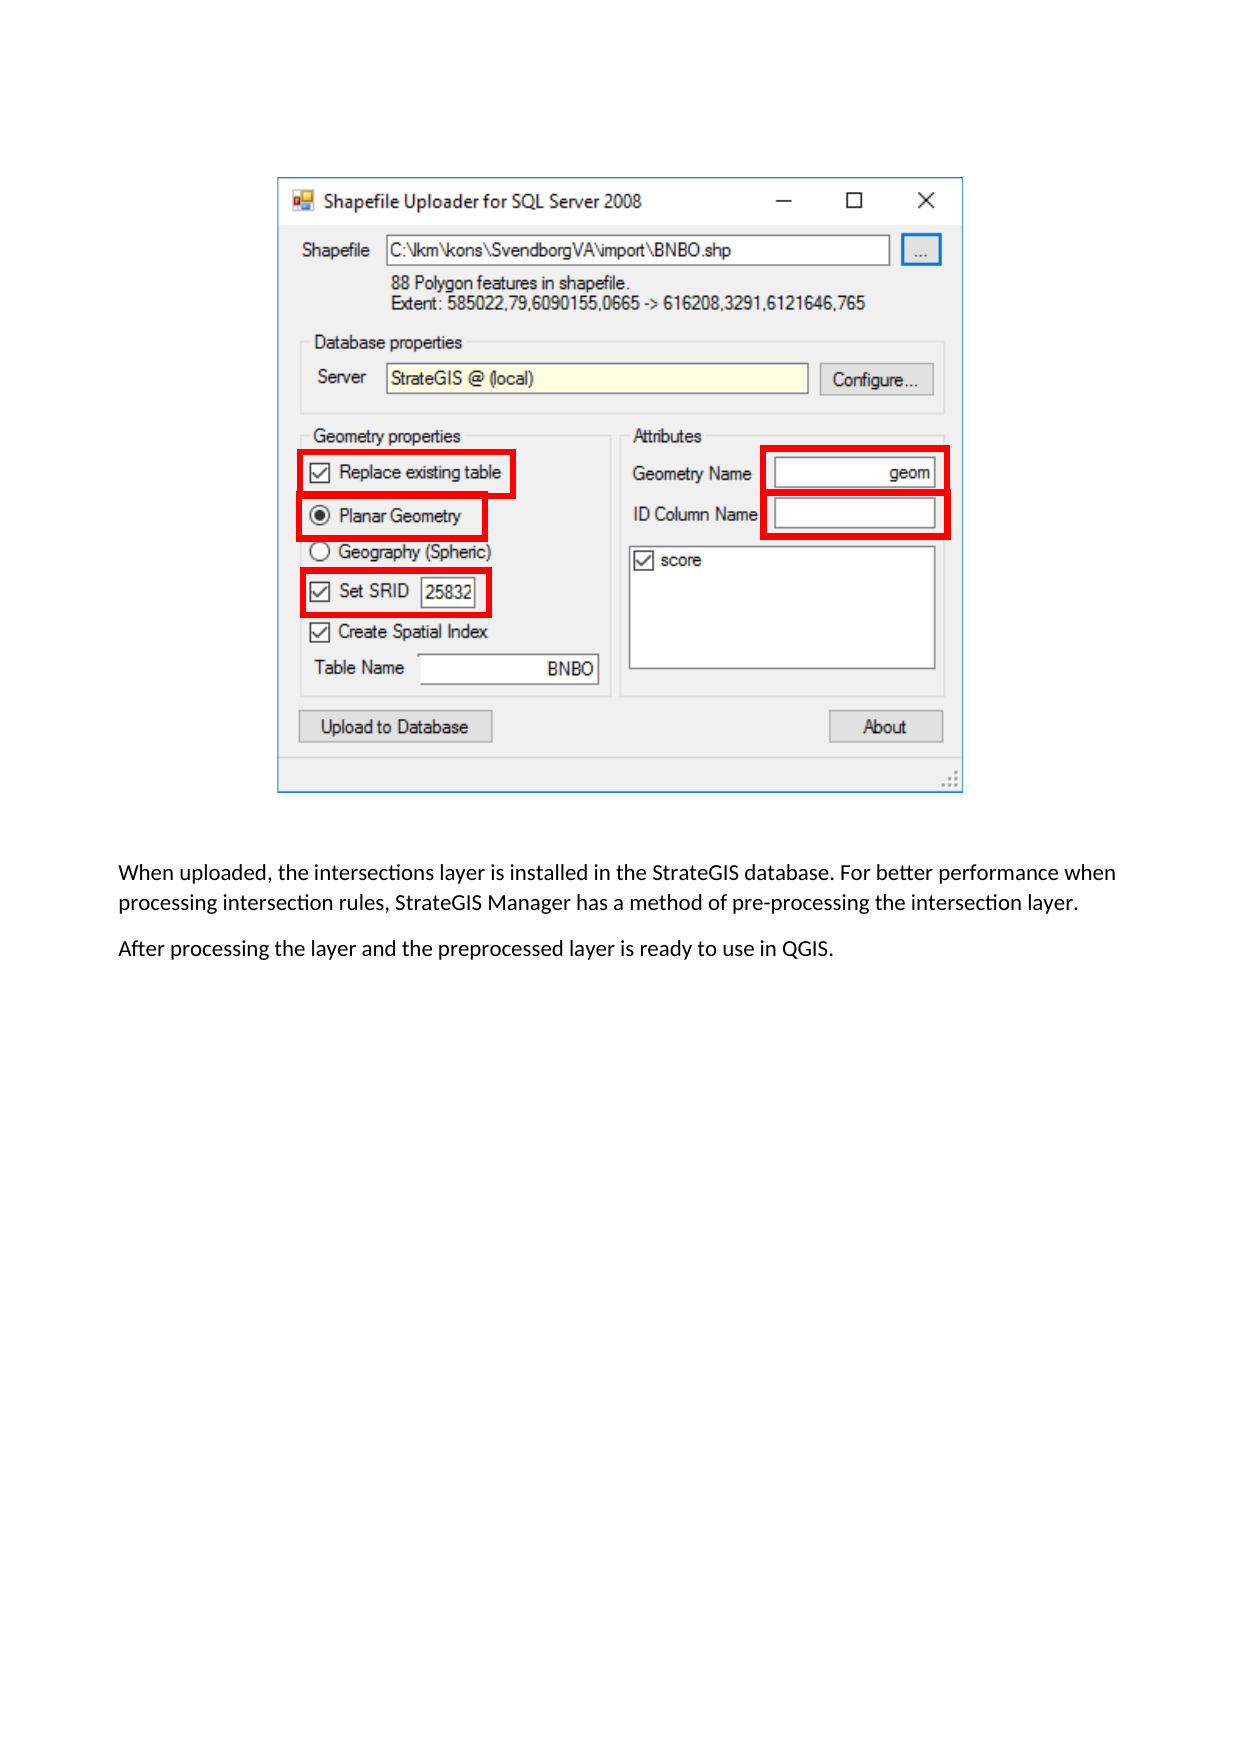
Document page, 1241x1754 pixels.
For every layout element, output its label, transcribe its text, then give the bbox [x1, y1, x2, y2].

text After processing the layer and the preprocessed layer is ready to use in QGIS. [118, 934, 1122, 962]
text When uploaded, the intersections layer is installed in the StrateGIS database. For better performance when processing intersection rules, StrateGIS Manager has a method of pre-processing the intersection layer. [118, 858, 1122, 916]
